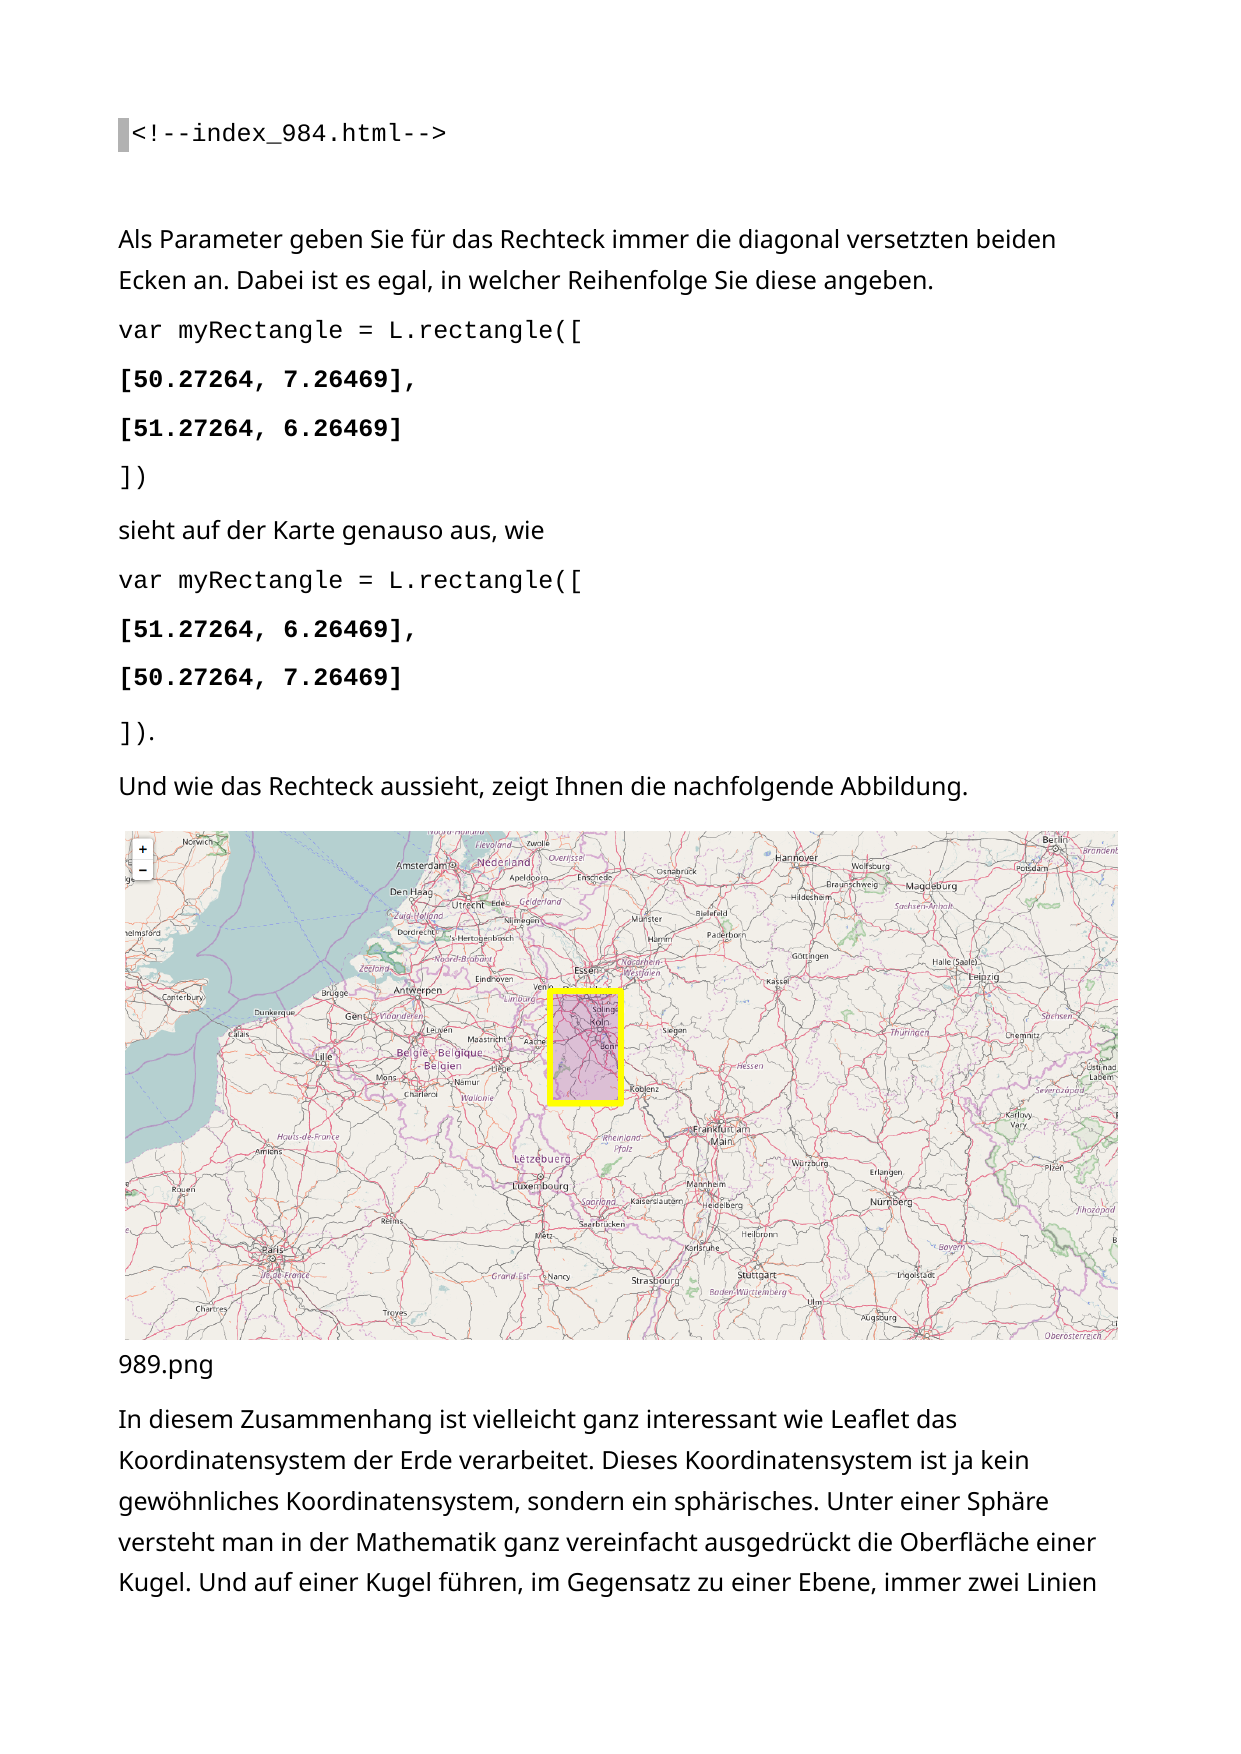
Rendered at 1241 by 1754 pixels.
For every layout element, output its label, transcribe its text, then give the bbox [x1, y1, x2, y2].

text In diesem Zusammenhang ist vielleicht ganz interessant wie Leaflet das Koordinatensystem der Erde verarbeitet. Dieses Koordinatensystem ist ja kein gewöhnliches Koordinatensystem, sondern ein sphärisches. Unter einer Sphäre versteht man in der Mathematik ganz vereinfacht ausgedrückt die Oberfläche einer Kugel. Und auf einer Kugel führen, im Gegensatz zu einer Ebene, immer zwei Linien [118, 1402, 1122, 1599]
text ]) [118, 464, 1122, 492]
text Als Parameter geben Sie für das Rechteck immer die diagonal versetzten beiden Ecken an. Dabei ist es egal, in welcher Reihenfolge Sie diese angeben. [118, 222, 1122, 297]
text <!--index_984.html--> [129, 118, 1122, 152]
text ]). [118, 713, 1122, 748]
text 989.png [118, 1340, 1122, 1380]
text var myRectangle = L.rectangle([ [118, 568, 1122, 596]
text Und wie das Rechteck aussieht, zeigt Ihnen die nachfolgende Abbildung. [118, 769, 1122, 803]
text [50.27264, 7.26469] [118, 665, 1122, 693]
text [50.27264, 7.26469], [118, 367, 1122, 395]
text var myRectangle = L.rectangle([ [118, 318, 1122, 346]
text [51.27264, 6.26469] [118, 415, 1122, 443]
text [51.27264, 6.26469], [118, 616, 1122, 644]
text sieht auf der Karte genauso aus, wie [118, 512, 1122, 546]
picture [118, 824, 1123, 1340]
